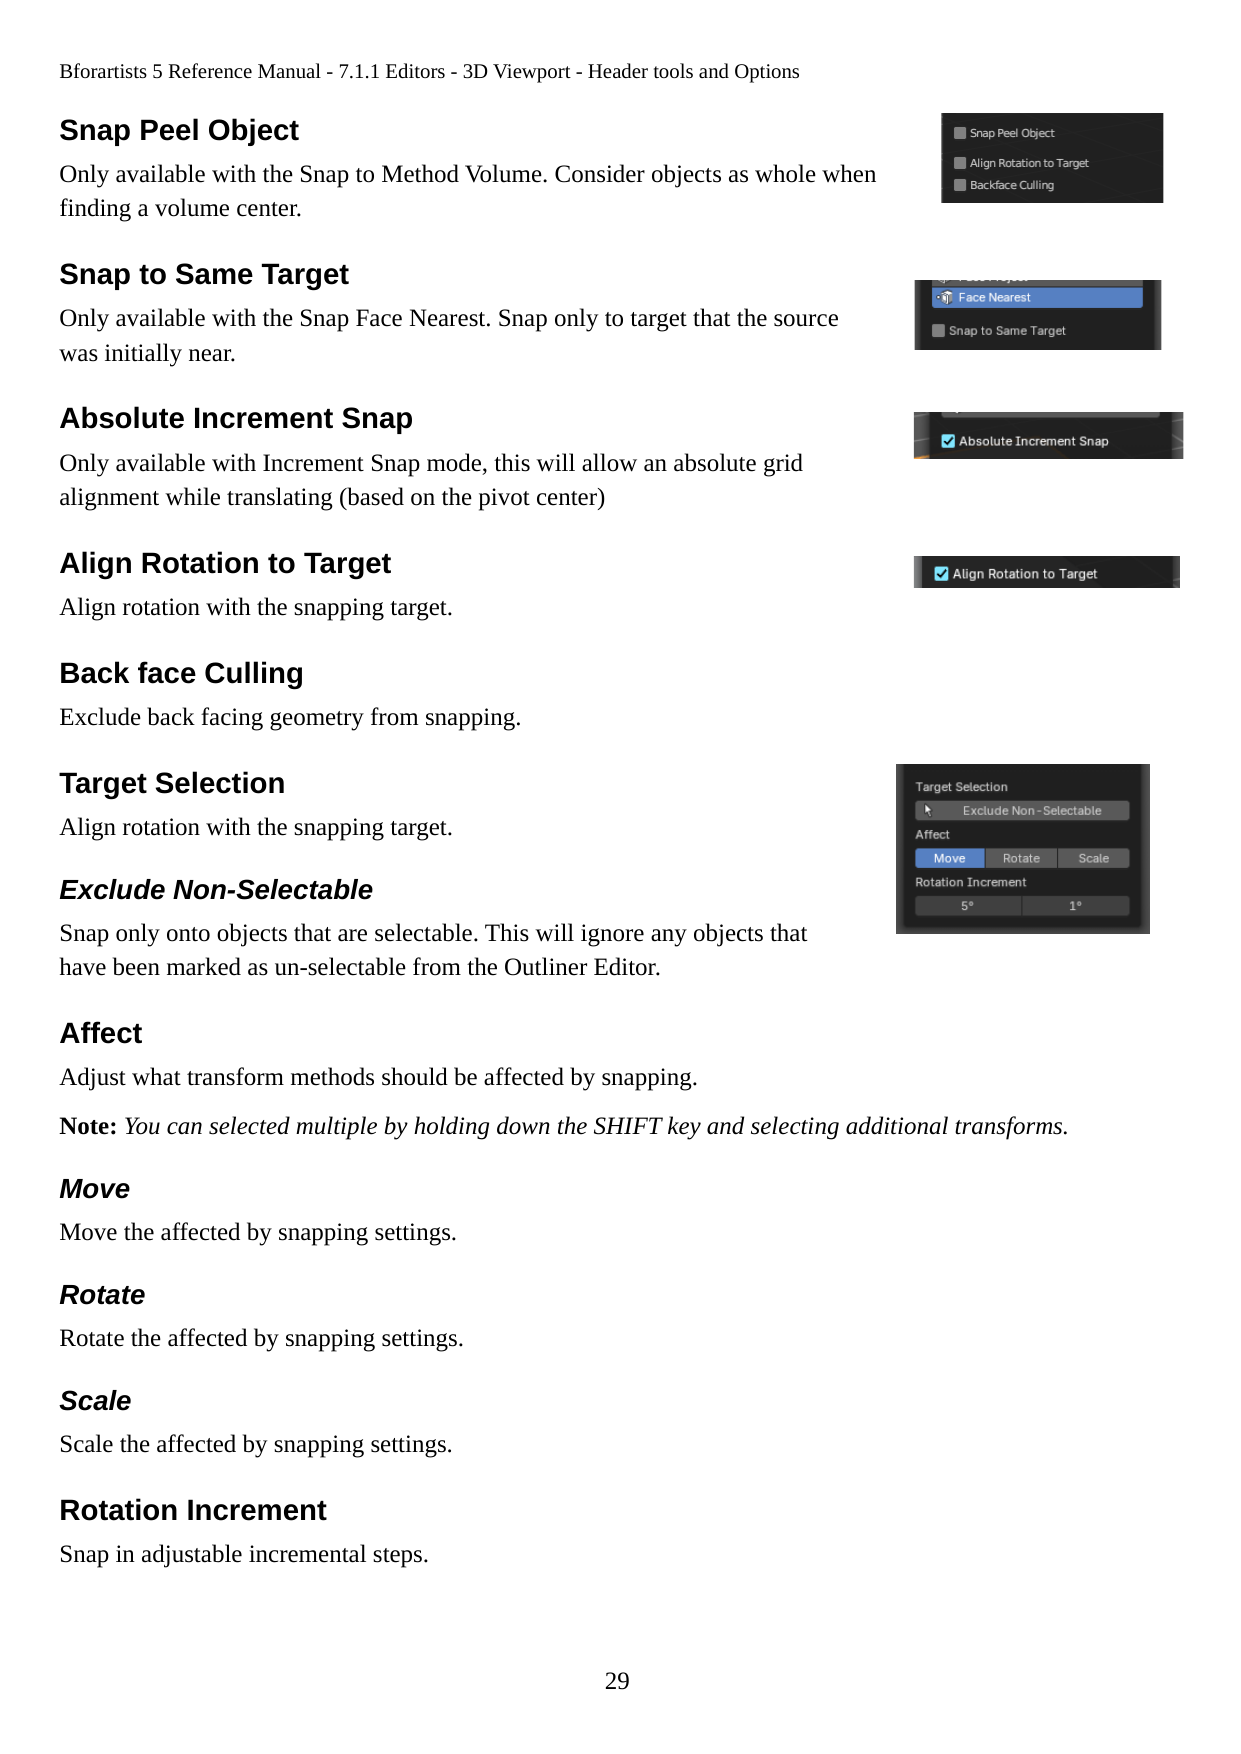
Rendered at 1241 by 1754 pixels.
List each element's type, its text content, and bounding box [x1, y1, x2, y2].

text Align rotation with the snapping target. [59, 592, 1181, 621]
subtitle Rotation Increment [59, 1493, 1181, 1526]
text Snap in adjustable incremental steps. [59, 1539, 1181, 1568]
text Rotate the affected by snapping settings. [59, 1323, 1181, 1352]
subtitle Back face Culling [59, 656, 1181, 689]
picture [913, 556, 1180, 588]
subtitle Scale [59, 1384, 1181, 1416]
subtitle [1150, 766, 1181, 799]
subtitle Move [59, 1173, 1181, 1204]
text Note: You can selected multiple by holding down the SHIFT key and selecting additional transforms. [59, 1111, 1181, 1140]
text Only available with the Snap Face Nearest. Snap only to target that the source was initially near. [59, 303, 1181, 366]
subtitle Absolute Increment Snap [59, 401, 1181, 435]
subtitle Affect [59, 1016, 1181, 1049]
subtitle [1150, 873, 1181, 905]
subtitle Exclude Non-Selectable [59, 873, 896, 905]
text Snap only onto objects that are selectable. This will ignore any objects that have been marked as un-selectable from the Outliner Editor. [59, 918, 1181, 981]
subtitle Snap Peel Object [59, 113, 941, 146]
subtitle Align Rotation to Target [59, 546, 1181, 579]
text Align rotation with the snapping target. [59, 812, 896, 841]
text Adjust what transform methods should be affected by snapping. [59, 1062, 1181, 1091]
text [1150, 812, 1181, 841]
text Only available with the Snap to Method Volume. Consider objects as whole when finding a volume center. [59, 159, 1181, 222]
subtitle Target Selection [59, 766, 896, 799]
subtitle Rotate [59, 1279, 1181, 1311]
subtitle [1164, 113, 1181, 146]
picture [914, 280, 1162, 350]
text Only available with Increment Snap mode, this will allow an absolute grid alignment while translating (based on the pivot center) [59, 448, 1181, 511]
picture [941, 113, 1164, 203]
text Move the affected by snapping settings. [59, 1217, 1181, 1246]
text Exclude back facing geometry from snapping. [59, 702, 1181, 731]
picture [896, 764, 1150, 934]
text Scale the affected by snapping settings. [59, 1429, 1181, 1458]
subtitle Snap to Same Target [59, 257, 1181, 291]
picture [913, 412, 1184, 459]
